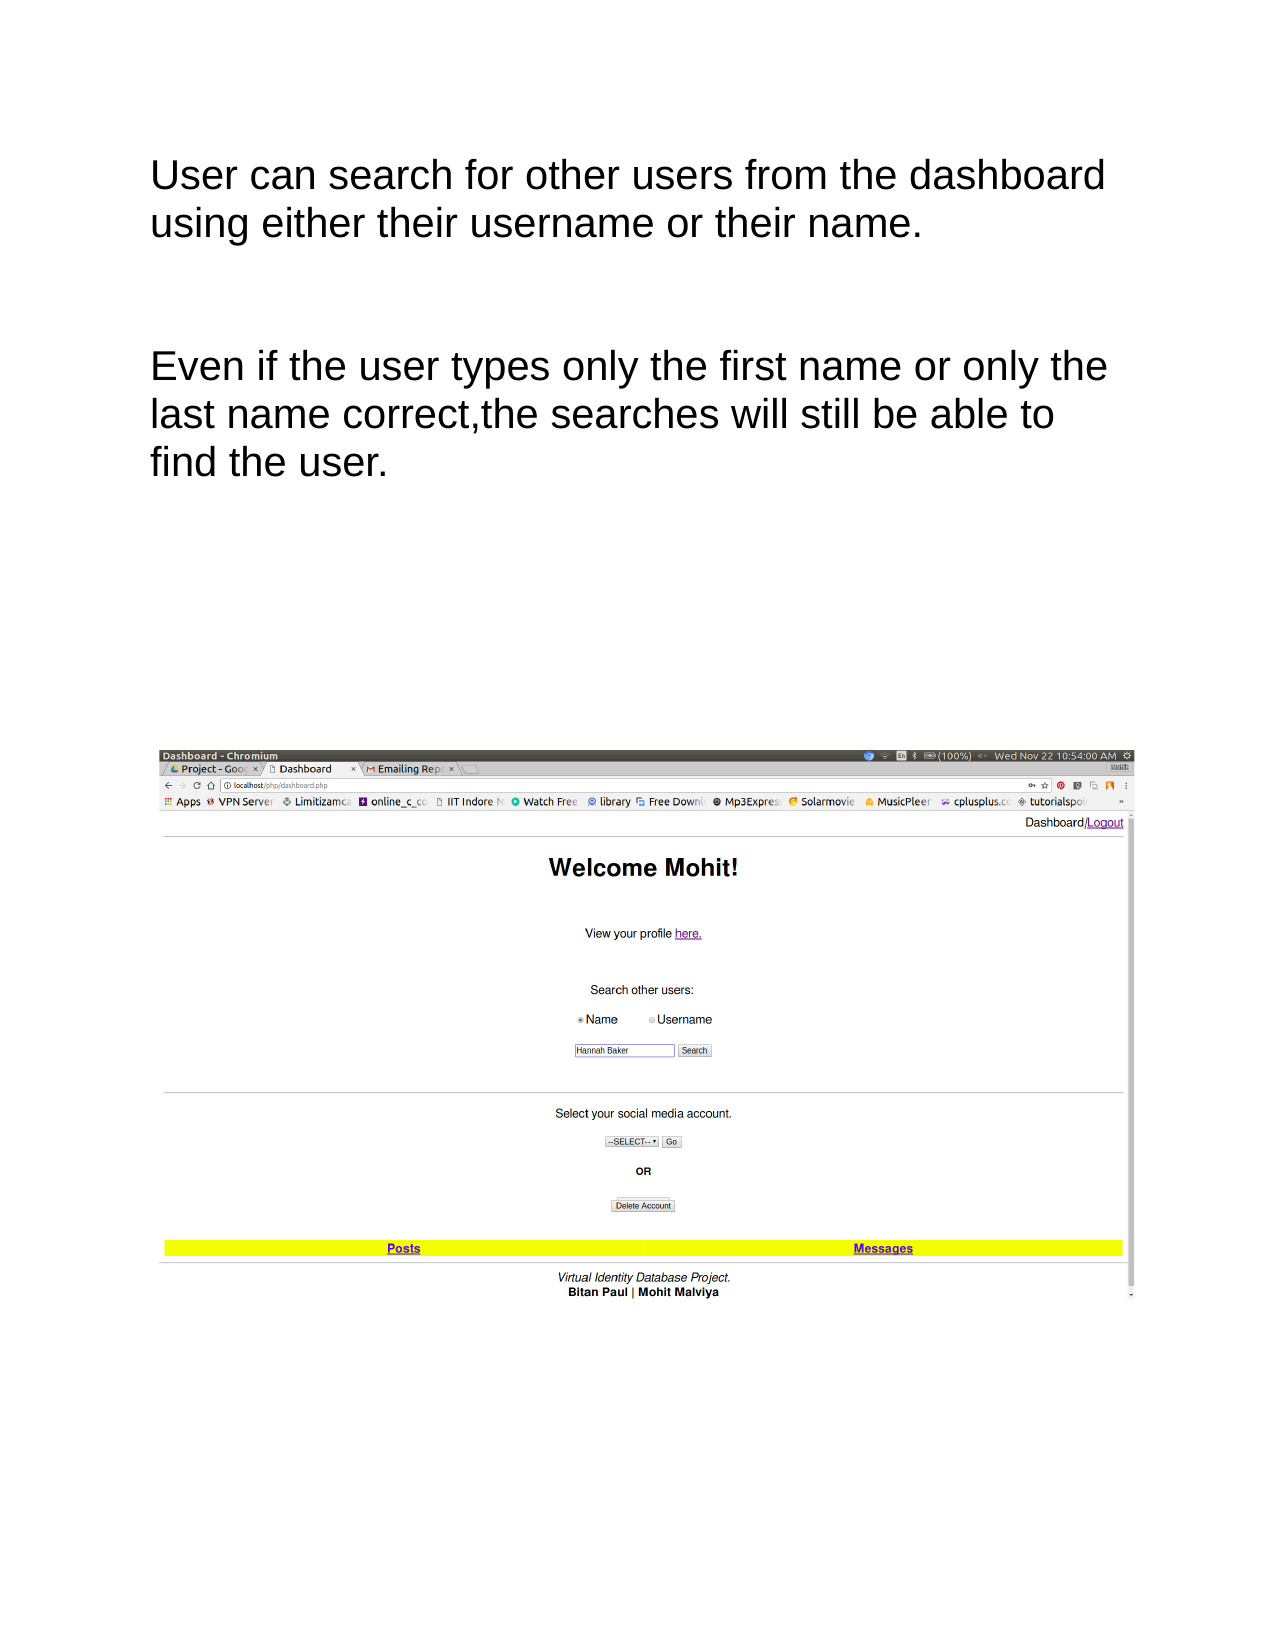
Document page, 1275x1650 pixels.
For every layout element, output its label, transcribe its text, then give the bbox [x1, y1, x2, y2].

picture [159, 750, 1135, 1299]
text Even if the user types only the first name or only the last name correct,the searches will still be able to find the user. [150, 342, 1125, 485]
text User can search for other users from the dashboard using either their username or their name. [150, 150, 1125, 246]
